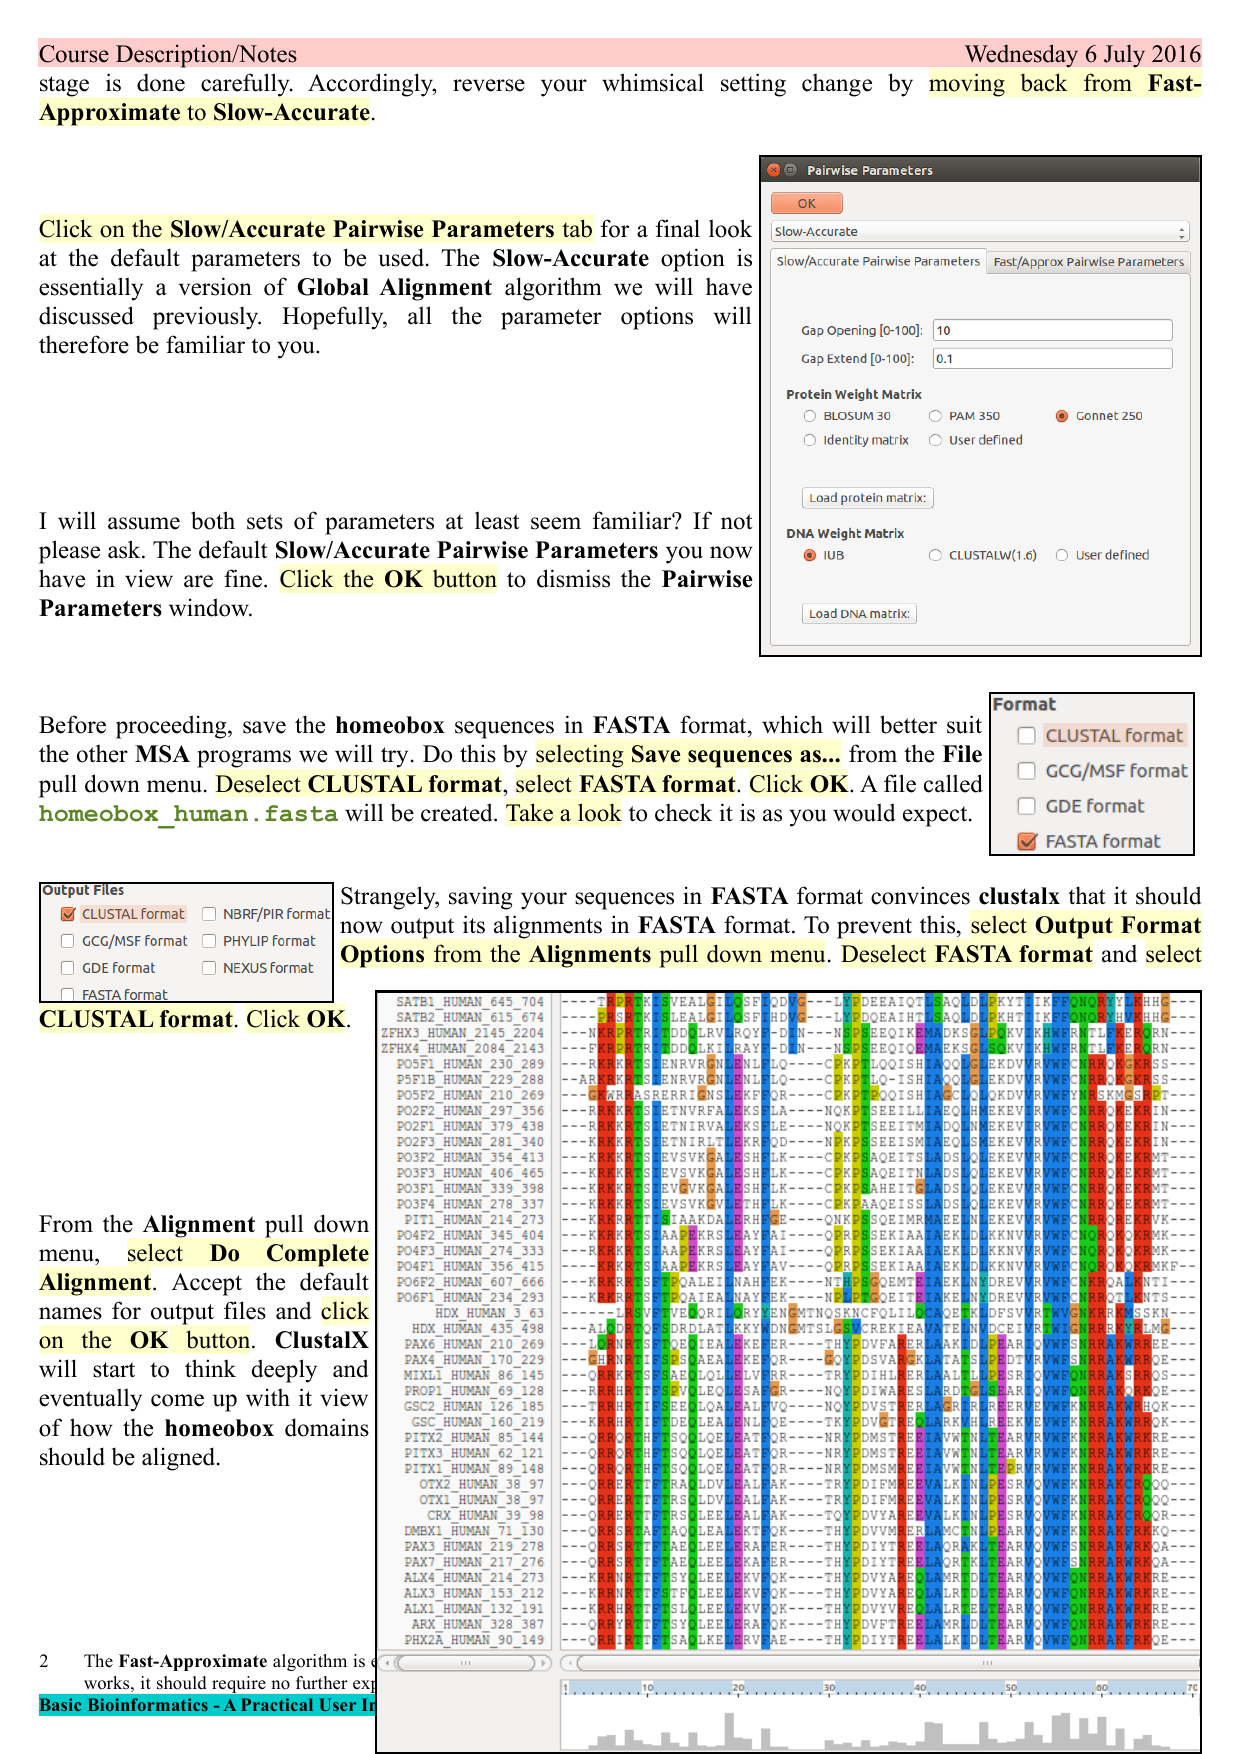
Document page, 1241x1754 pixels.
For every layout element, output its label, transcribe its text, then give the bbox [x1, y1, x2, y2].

picture [991, 694, 1193, 854]
picture [41, 884, 332, 1001]
text Click on the Slow/Accurate Pairwise Parameters tab for a final look at the default parameters to be used. The Slow-Accurate option is essentially a version of Global Alignment algorithm we will have discussed previously. Hopefully, all the parameter options will therefore be familiar to you. [38, 214, 759, 359]
text stage is done carefully. Accordingly, reverse your whimsical setting change by moving back from Fast-Approximate to Slow-Accurate. [38, 67, 1202, 126]
picture [377, 993, 1200, 1752]
text From the Alignment pull down menu, select Do Complete Alignment. Accept the default names for output files and click on the OK button. ClustalX will start to think deeply and eventually come up with it view of how the homeobox domains should be aligned. [38, 1209, 375, 1471]
text The Fast-Approximate algorithm is essential that which the database searching program fasta employs. Assuming we have discussed how fasta works, it should require no further explanation here. [39, 1649, 375, 1693]
text I will assume both sets of parameters at least seem familiar? If not please ask. The default Slow/Accurate Pairwise Parameters you now have in view are fine. Click the OK button to dismiss the Pairwise Parameters window. [38, 506, 759, 622]
text Before proceeding, save the homeobox sequences in FASTA format, which will better suit the other MSA programs we will try. Do this by selecting Save sequences as... from the File pull down menu. Deselect CLUSTAL format, select FASTA format. Click OK. A file called homeobox_human.fasta will be created. Take a look to check it is as you would expect. [38, 710, 989, 828]
picture [761, 157, 1200, 655]
text Strangely, saving your sequences in FASTA format convinces clustalx that it should now output its alignments in FASTA format. To prevent this, select Output Format Options from the Alignments pull down menu. Deselect FASTA format and select CLUSTAL format. Click OK. [38, 881, 1202, 1033]
